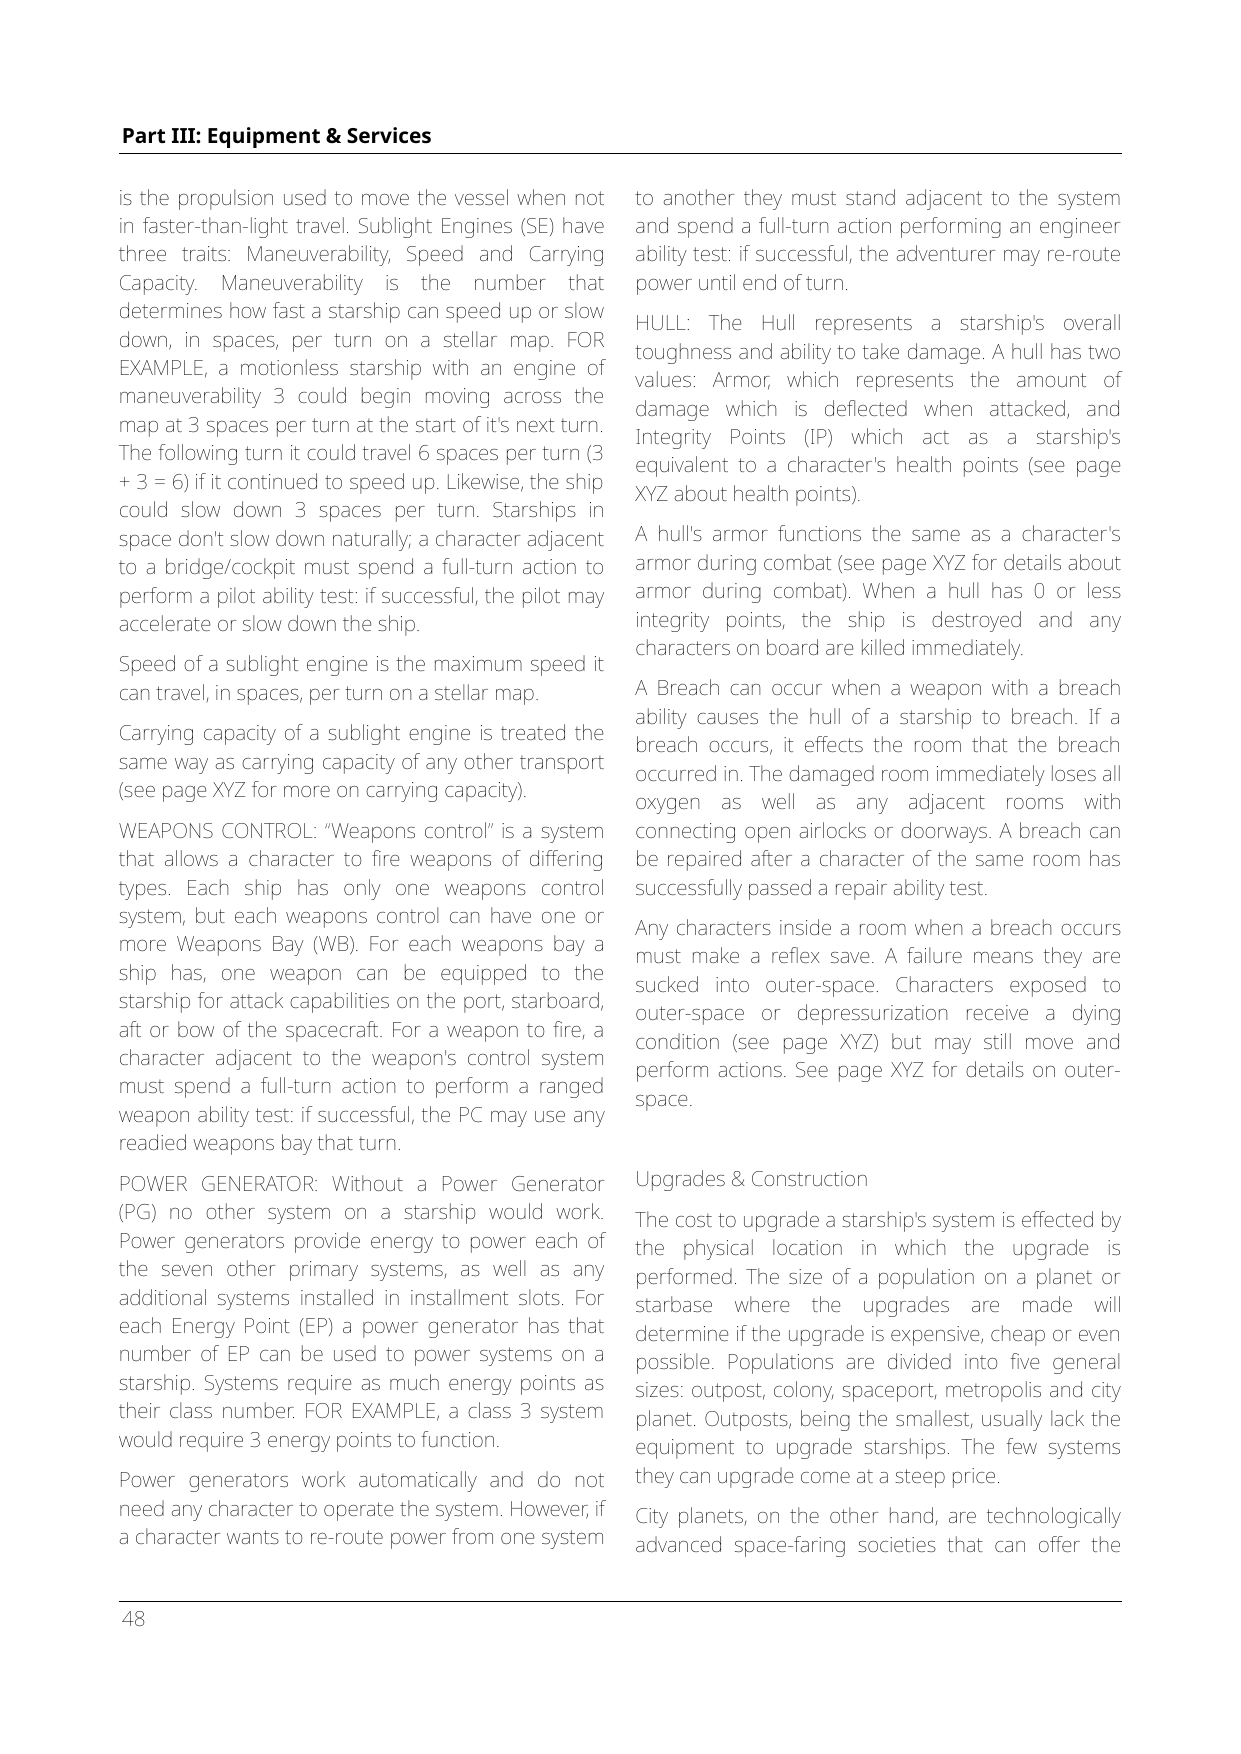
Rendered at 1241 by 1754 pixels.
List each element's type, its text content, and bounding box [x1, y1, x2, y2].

text HULL: The Hull represents a starship's overall toughness and ability to take damage. A hull has two values: Armor, which represents the amount of damage which is deflected when attacked, and Integrity Points (IP) which act as a starship's equivalent to a character's health points (see page XYZ about health points). [635, 308, 1122, 507]
text A Breach can occur when a weapon with a breach ability causes the hull of a starship to breach. If a breach occurs, it effects the room that the breach occurred in. The damaged room immediately loses all oxygen as well as any adjacent rooms with connecting open airlocks or doorways. A breach can be repaired after a character of the same room has successfully passed a repair ability test. [635, 673, 1122, 901]
text Any characters inside a room when a breach occurs must make a reflex save. A failure means they are sucked into outer-space. Characters exposed to outer-space or depressurization receive a dying condition (see page XYZ) but may still move and perform actions. See page XYZ for details on outer-space. [635, 913, 1122, 1112]
text to another they must stand adjacent to the system and spend a full-turn action performing an engineer ability test: if successful, the adventurer may re-route power until end of turn. [635, 183, 1122, 296]
text Power generators work automatically and do not need any character to operate the system. However, if a character wants to re-route power from one system [118, 1465, 605, 1551]
text WEAPONS CONTROL: “Weapons control” is a system that allows a character to fire weapons of differing types. Each ship has only one weapons control system, but each weapons control can have one or more Weapons Bay (WB). For each weapons bay a ship has, one weapon can be equipped to the starship for attack capabilities on the port, starboard, aft or bow of the spacecraft. For a weapon to fire, a character adjacent to the weapon's control system must spend a full-turn action to perform a ranged weapon ability test: if successful, the PC may use any readied weapons bay that turn. [118, 816, 605, 1157]
text Carrying capacity of a sublight engine is treated the same way as carrying capacity of any other transport (see page XYZ for more on carrying capacity). [118, 718, 605, 804]
text is the propulsion used to move the vessel when not in faster-than-light travel. Sublight Engines (SE) have three traits: Maneuverability, Speed and Carrying Capacity. Maneuverability is the number that determines how fast a starship can speed up or slow down, in spaces, per turn on a stellar map. FOR EXAMPLE, a motionless starship with an engine of maneuverability 3 could begin moving across the map at 3 spaces per turn at the start of it's next turn. The following turn it could travel 6 spaces per turn (3 + 3 = 6) if it continued to speed up. Likewise, the ship could slow down 3 spaces per turn. Starships in space don't slow down naturally; a character adjacent to a bridge/cockpit must spend a full-turn action to perform a pilot ability test: if successful, the pilot may accelerate or slow down the ship. [118, 183, 605, 638]
text The cost to upgrade a starship's system is effected by the physical location in which the upgrade is performed. The size of a population on a planet or starbase where the upgrades are made will determine if the upgrade is expensive, cheap or even possible. Populations are divided into five general sizes: outpost, colony, spaceport, metropolis and city planet. Outposts, being the smallest, usually lack the equipment to upgrade starships. The few systems they can upgrade come at a steep price. [635, 1205, 1122, 1489]
text City planets, on the other hand, are technologically advanced space-faring societies that can offer the [635, 1501, 1122, 1558]
text POWER GENERATOR: Without a Power Generator (PG) no other system on a starship would work. Power generators provide energy to power each of the seven other primary systems, as well as any additional systems installed in installment slots. For each Energy Point (EP) a power generator has that number of EP can be used to power systems on a starship. Systems require as much energy points as their class number. FOR EXAMPLE, a class 3 system would require 3 energy points to function. [118, 1169, 605, 1453]
text Upgrades & Construction [635, 1164, 1122, 1193]
text Speed of a sublight engine is the maximum speed it can travel, in spaces, per turn on a stellar map. [118, 649, 605, 706]
text A hull's armor functions the same as a character's armor during combat (see page XYZ for details about armor during combat). When a hull has 0 or less integrity points, the ship is destroyed and any characters on board are killed immediately. [635, 519, 1122, 662]
